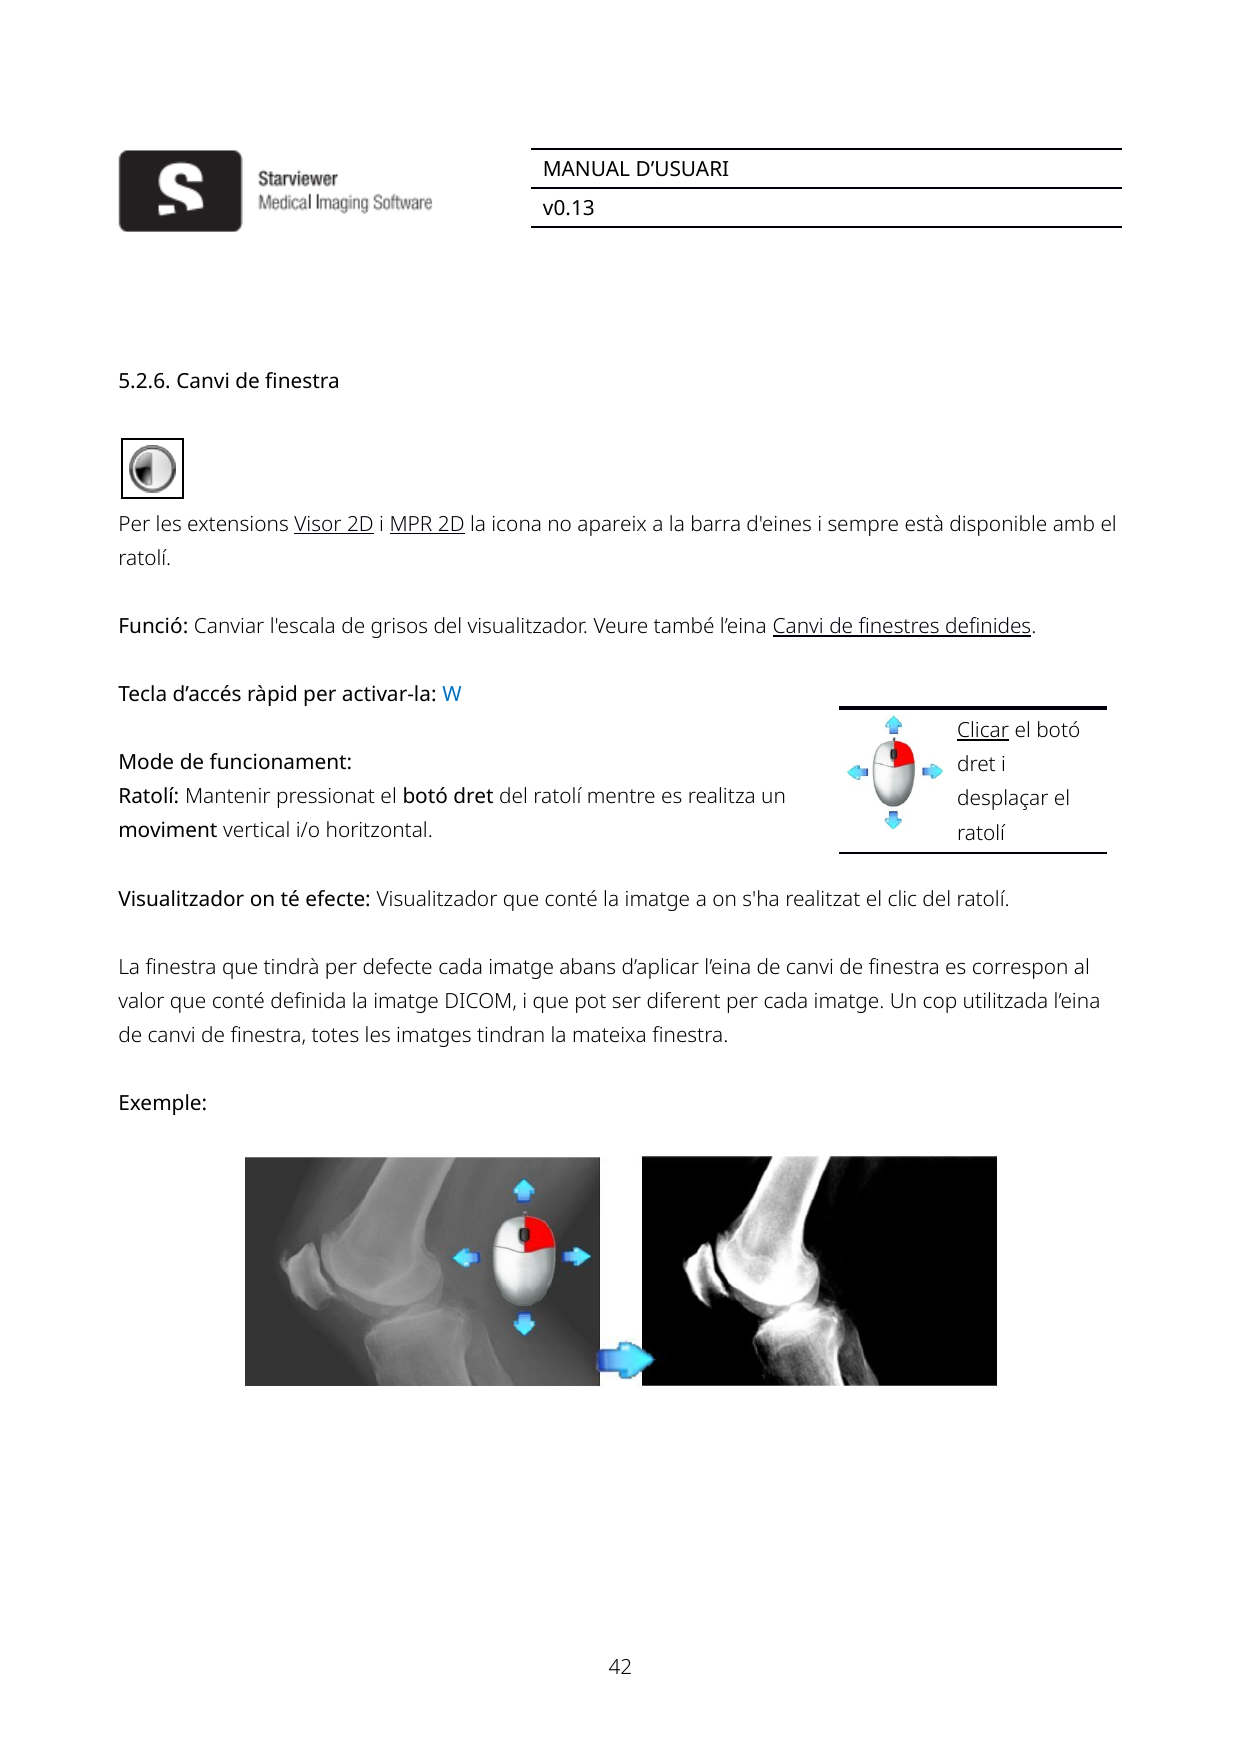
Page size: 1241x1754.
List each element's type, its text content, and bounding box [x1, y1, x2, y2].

text Tecla d’accés ràpid per activar-la: W [118, 679, 1122, 708]
subtitle Canvi de finestra [118, 366, 1122, 395]
text Ratolí: Mantenir pressionat el botó dret del ratolí mentre es realitza un moviment vertical i/o horitzontal. [118, 781, 839, 844]
text Mode de funcionament: [118, 747, 839, 776]
text Funció: Canviar l'escala de grisos del visualitzador. Veure també l’eina Canvi de finestres definides. [118, 611, 1122, 639]
text Exemple: [118, 1088, 1122, 1116]
text La finestra que tindrà per defecte cada imatge abans d’aplicar l’eina de canvi de finestra es correspon al valor que conté definida la imatge DICOM, i que pot ser diferent per cada imatge. Un cop utilitzada l’eina de canvi de finestra, totes les imatges tindran la mateixa finestra. [118, 952, 1122, 1048]
table_header Clicar el botó dret i desplaçar el ratolí [957, 710, 1107, 852]
table_header [839, 710, 957, 852]
text Per les extensions Visor 2D i MPR 2D la icona no apareix a la barra d'eines i sempre està disponible amb el ratolí. [118, 509, 1122, 571]
text [1107, 747, 1122, 776]
picture [842, 715, 944, 832]
picture [245, 1156, 999, 1389]
picture [129, 445, 176, 493]
text Visualitzador on té efecte: Visualitzador que conté la imatge a on s'ha realitzat el clic del ratolí. [118, 884, 1122, 912]
